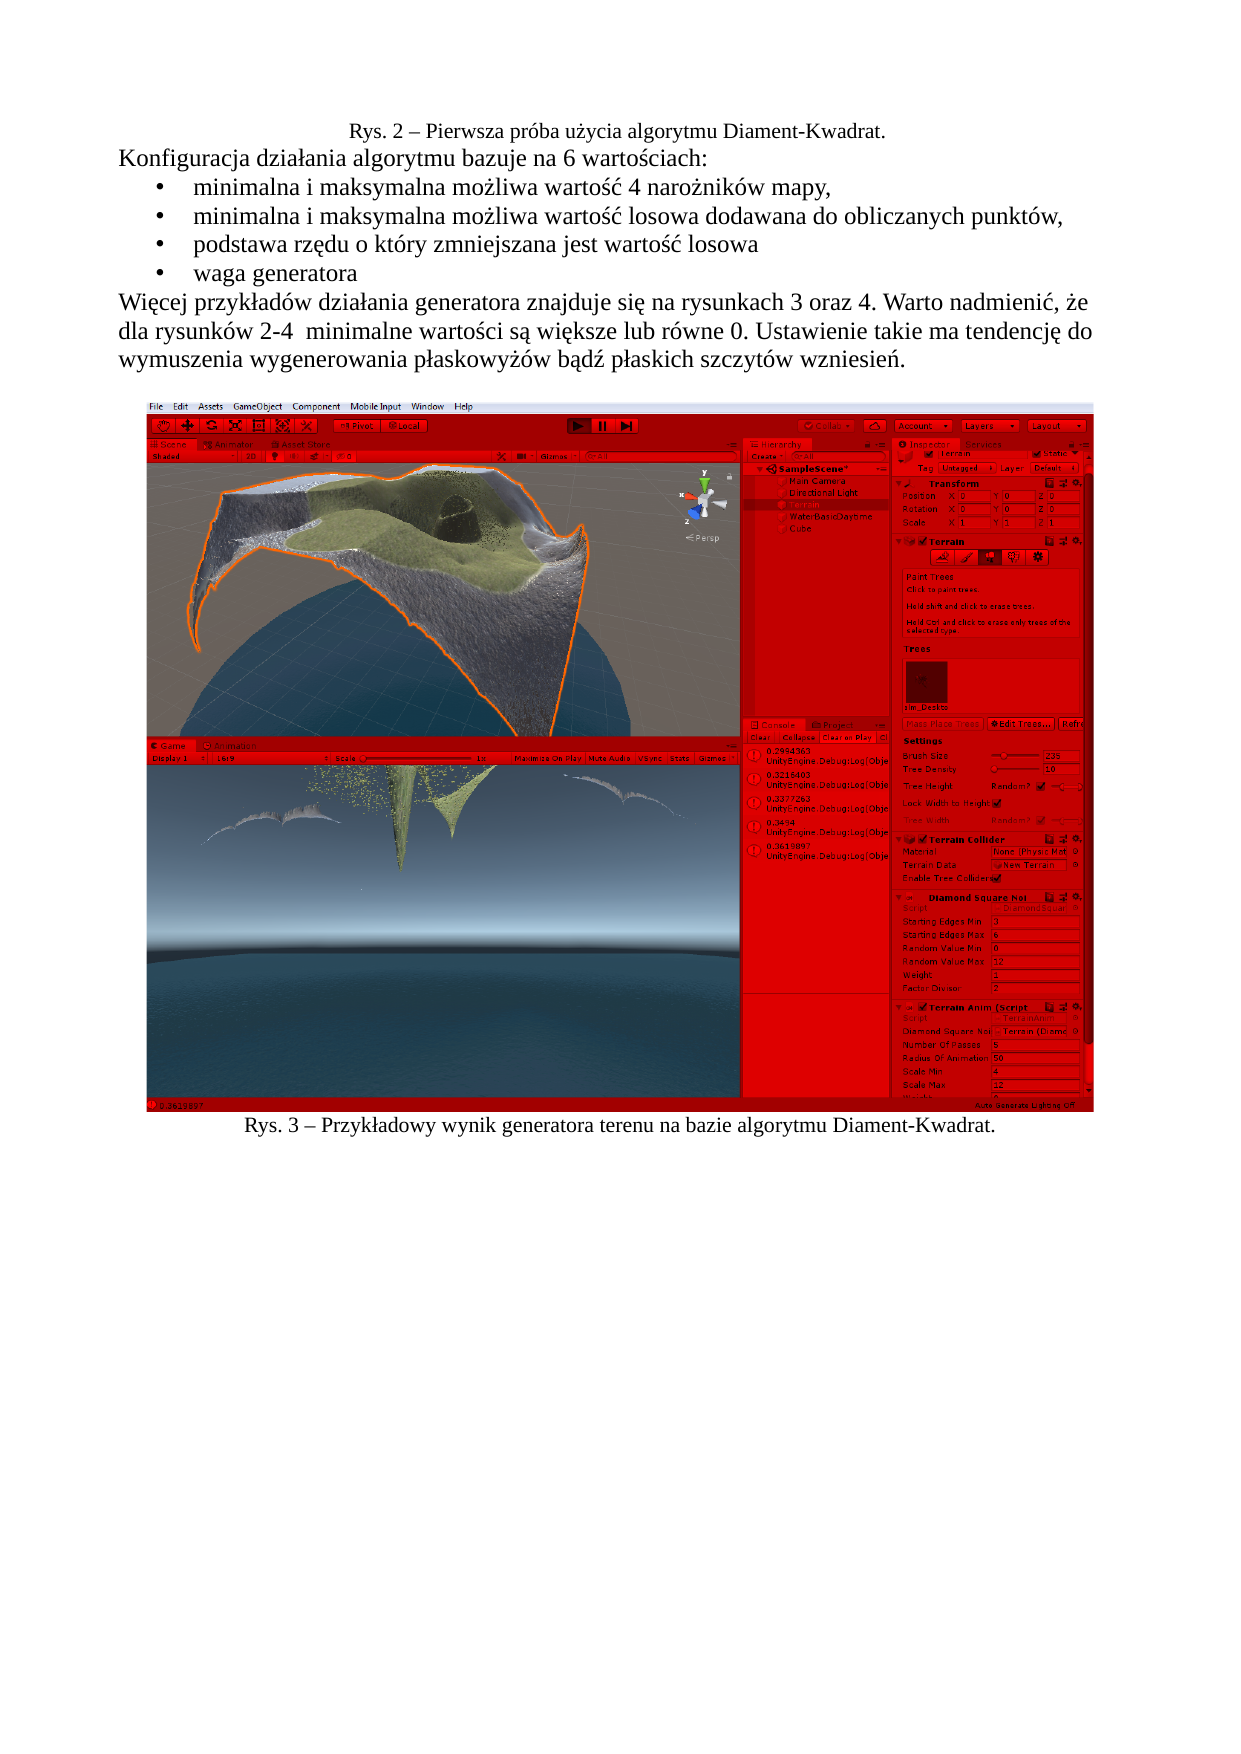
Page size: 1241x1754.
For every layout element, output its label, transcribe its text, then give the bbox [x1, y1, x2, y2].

picture [146, 402, 1094, 1112]
list minimalna i maksymalna możliwa wartość 4 narożników mapy, [156, 172, 1122, 201]
list podstawa rzędu o który zmniejszana jest wartość losowa [156, 229, 1122, 258]
text Rys. 2 – Pierwsza próba użycia algorytmu Diament-Kwadrat. [118, 118, 1122, 143]
text Więcej przykładów działania generatora znajduje się na rysunkach 3 oraz 4. Warto nadmienić, że dla rysunków 2-4 minimalne wartości są większe lub równe 0. Ustawienie takie ma tendencję do wymuszenia wygenerowania płaskowyżów bądź płaskich szczytów wzniesień. [118, 287, 1122, 373]
text Konfiguracja działania algorytmu bazuje na 6 wartościach: [118, 143, 1122, 172]
list waga generatora [156, 258, 1122, 287]
list minimalna i maksymalna możliwa wartość losowa dodawana do obliczanych punktów, [156, 201, 1122, 229]
text Rys. 3 – Przykładowy wynik generatora terenu na bazie algorytmu Diament-Kwadrat. [118, 402, 1122, 1137]
